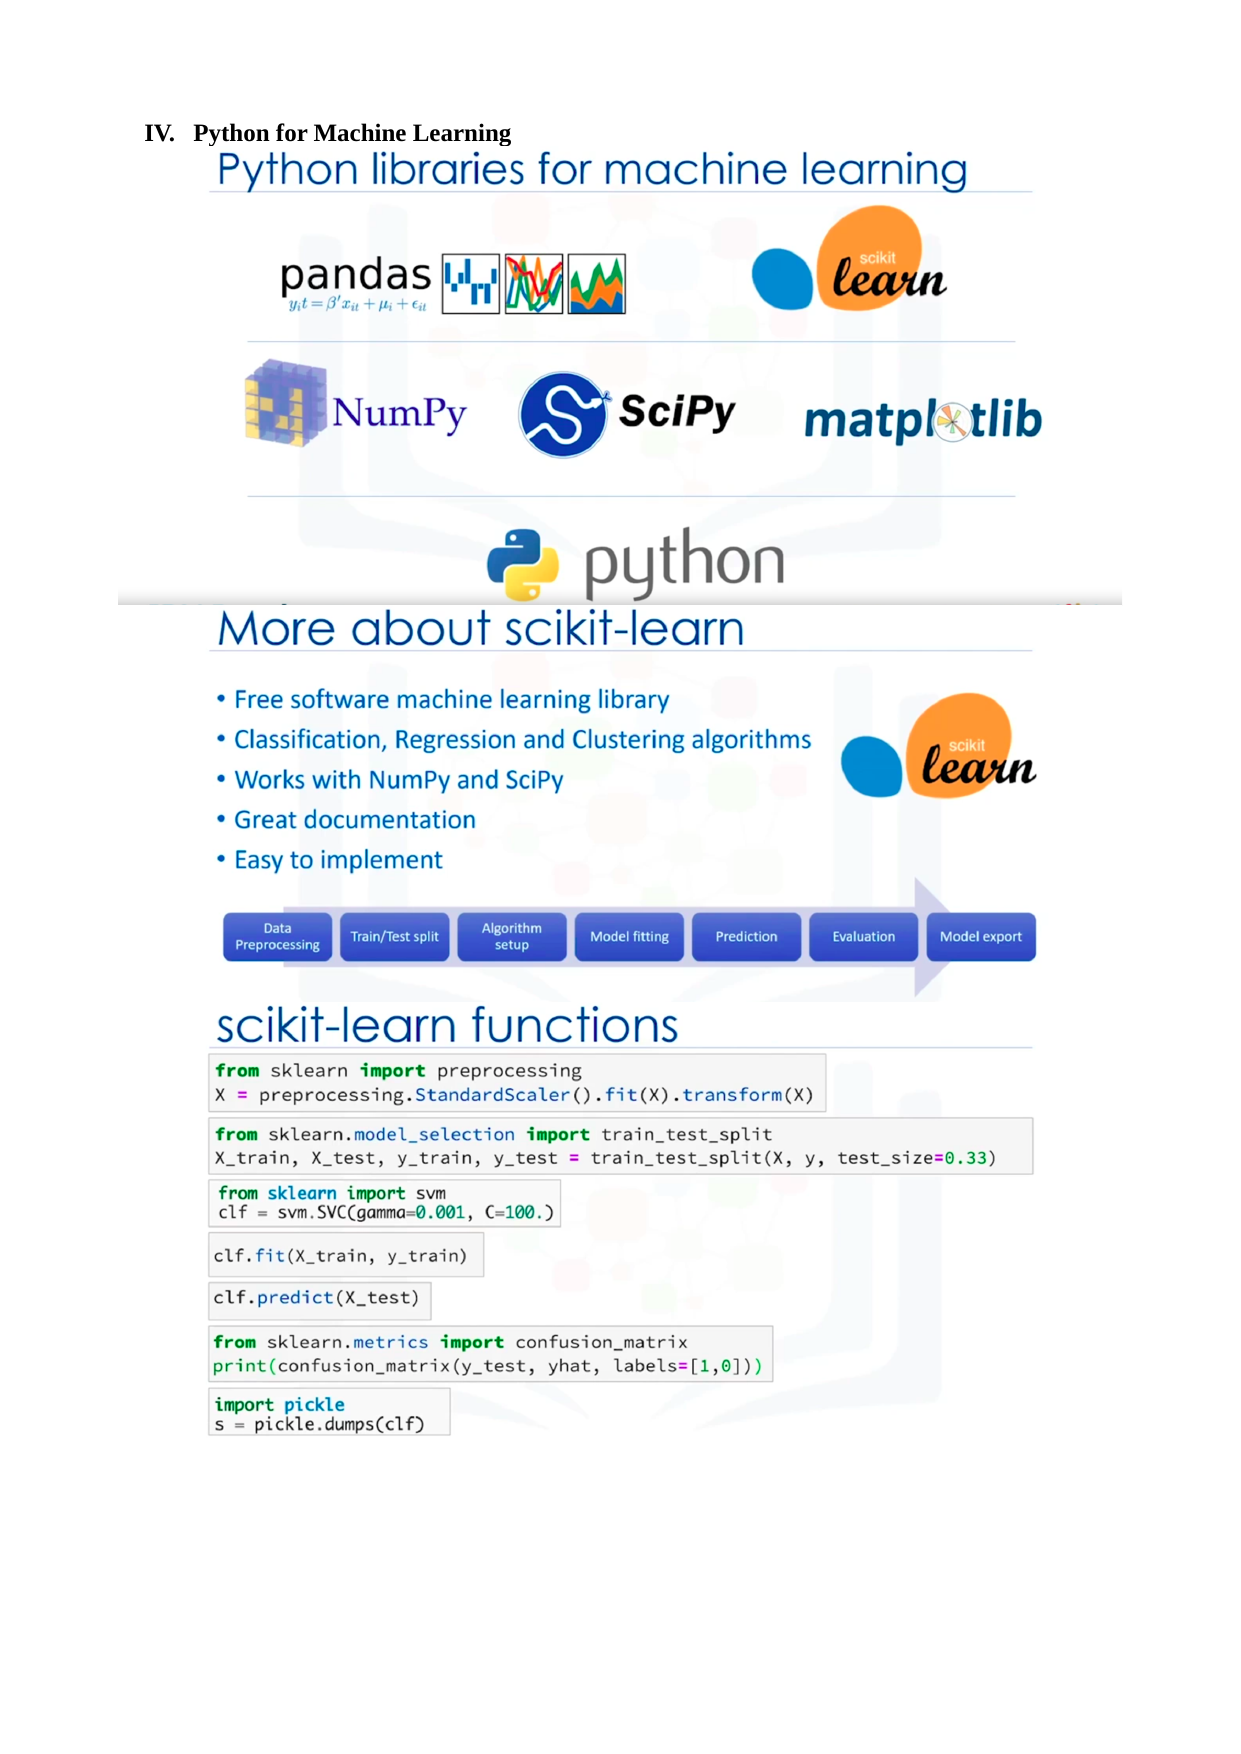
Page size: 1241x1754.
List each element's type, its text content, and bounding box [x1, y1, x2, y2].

list Python for Machine Learning [175, 118, 1122, 146]
picture [118, 146, 1123, 1440]
